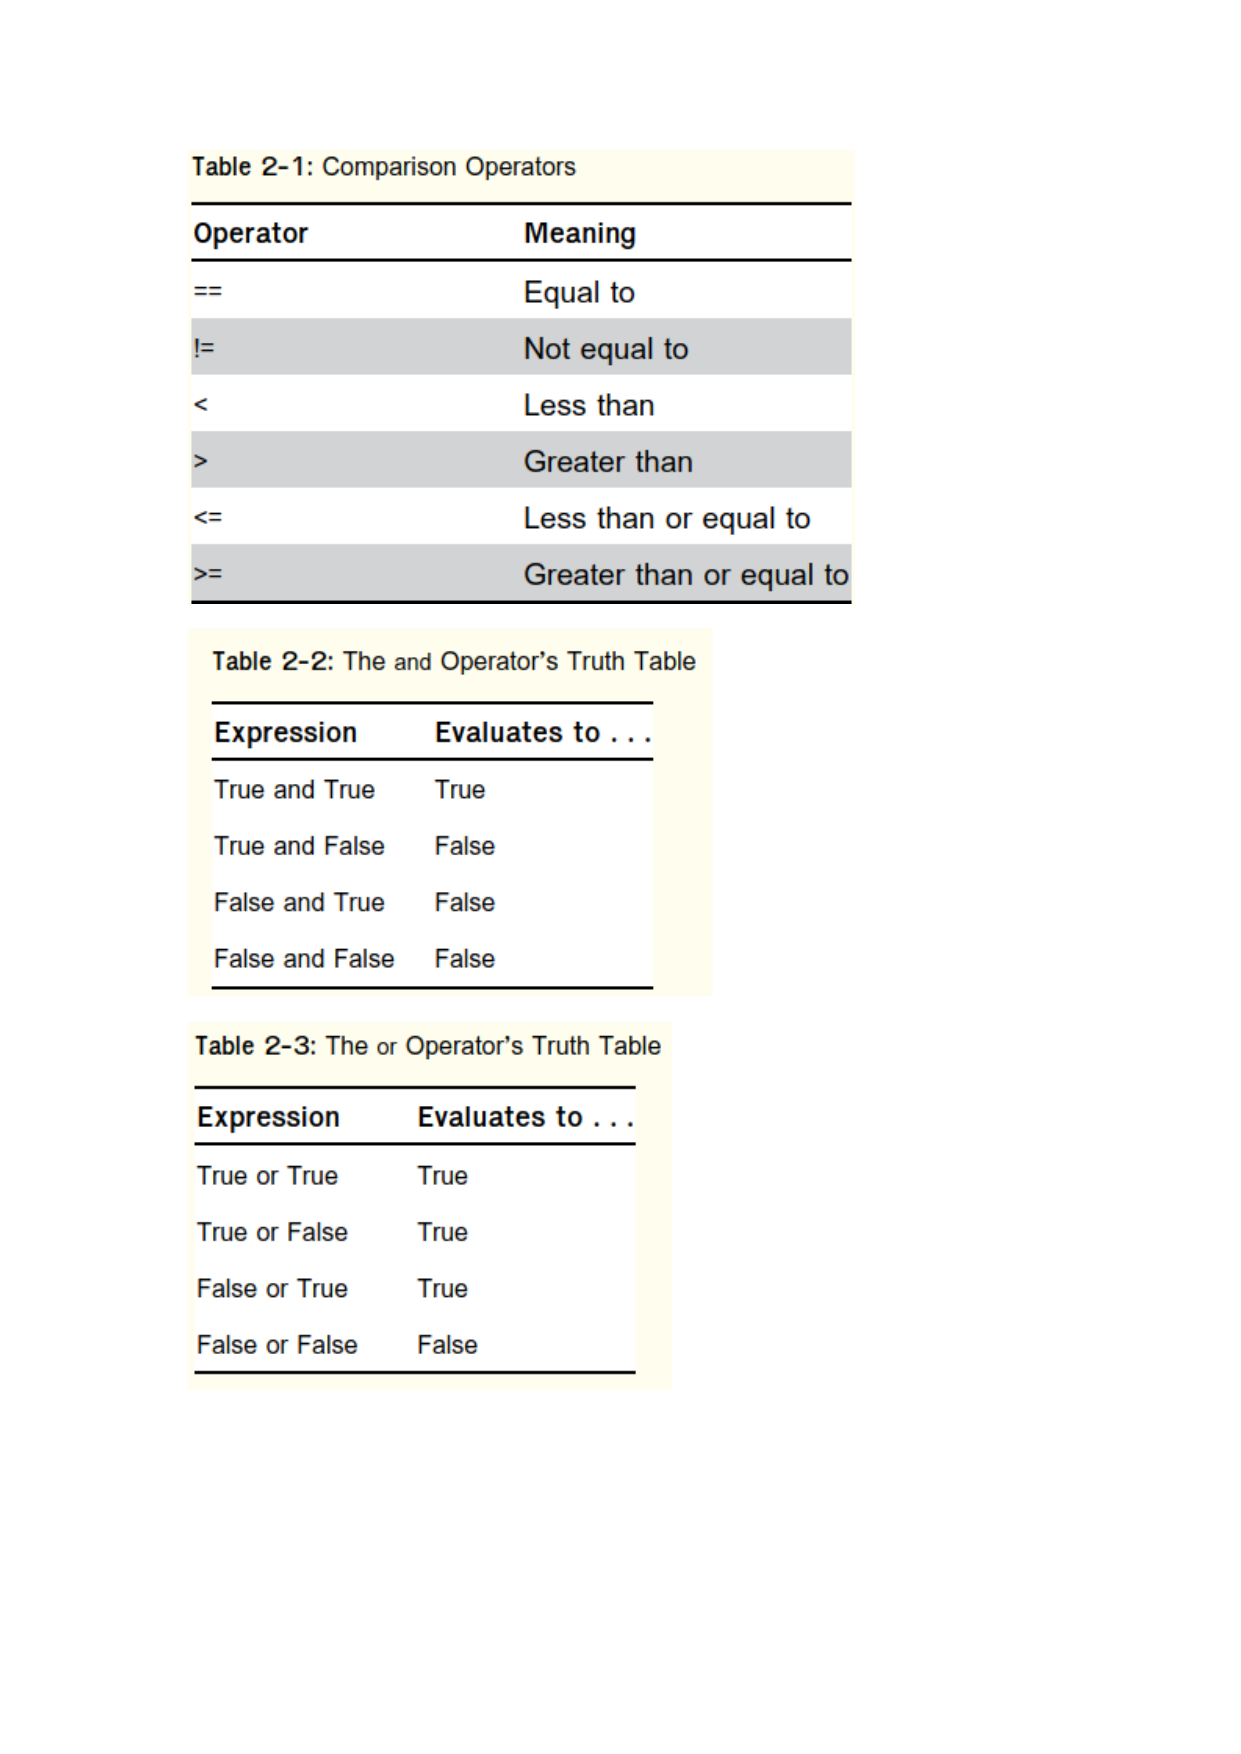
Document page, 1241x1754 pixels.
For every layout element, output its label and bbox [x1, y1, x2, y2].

picture [187, 150, 855, 604]
picture [187, 628, 713, 996]
picture [187, 1022, 672, 1390]
